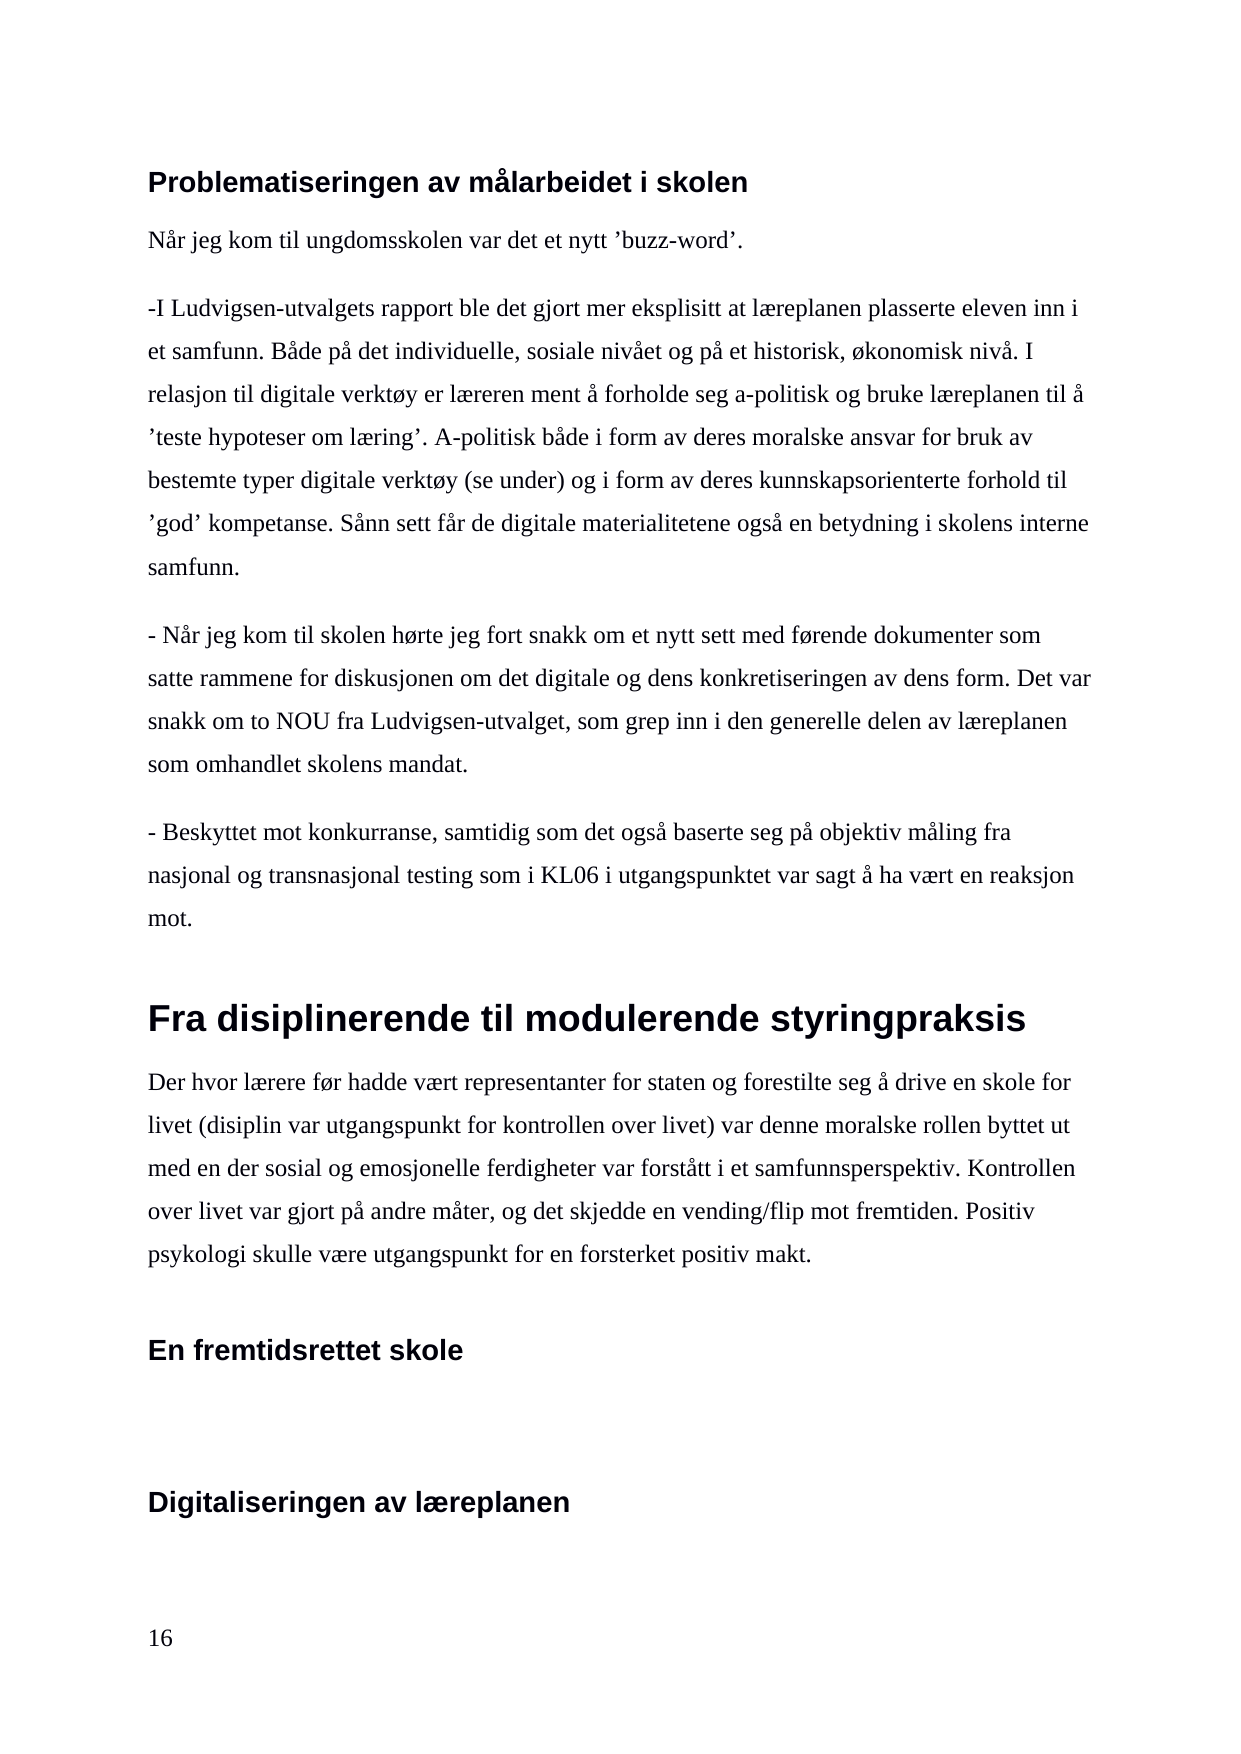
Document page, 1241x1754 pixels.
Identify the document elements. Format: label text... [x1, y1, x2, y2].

subtitle Fra disiplinerende til modulerende styringpraksis [148, 997, 1092, 1040]
text - Når jeg kom til skolen hørte jeg fort snakk om et nytt sett med førende dokumenter som satte rammene for diskusjonen om det digitale og dens konkretiseringen av dens form. Det var snakk om to NOU fra Ludvigsen-utvalget, som grep inn i den generelle delen av læreplanen som omhandlet skolens mandat. [148, 620, 1092, 778]
text Der hvor lærere før hadde vært representanter for staten og forestilte seg å drive en skole for livet (disiplin var utgangspunkt for kontrollen over livet) var denne moralske rollen byttet ut med en der sosial og emosjonelle ferdigheter var forstått i et samfunnsperspektiv. Kontrollen over livet var gjort på andre måter, og det skjedde en vending/flip mot fremtiden. Positiv psykologi skulle være utgangspunkt for en forsterket positiv makt. [148, 1067, 1092, 1268]
subtitle Problematiseringen av målarbeidet i skolen [148, 165, 1092, 199]
text Når jeg kom til ungdomsskolen var det et nytt ’buzz-word’. [148, 225, 1092, 253]
text -I Ludvigsen-utvalgets rapport ble det gjort mer eksplisitt at læreplanen plasserte eleven inn i et samfunn. Både på det individuelle, sosiale nivået og på et historisk, økonomisk nivå. I relasjon til digitale verktøy er læreren ment å forholde seg a-politisk og bruke læreplanen til å ’teste hypoteser om læring’. A-politisk både i form av deres moralske ansvar for bruk av bestemte typer digitale verktøy (se under) og i form av deres kunnskapsorienterte forhold til ’god’ kompetanse. Sånn sett får de digitale materialitetene også en betydning i skolens interne samfunn. [148, 293, 1092, 580]
text - Beskyttet mot konkurranse, samtidig som det også baserte seg på objektiv måling fra nasjonal og transnasjonal testing som i KL06 i utgangspunktet var sagt å ha vært en reaksjon mot. [148, 817, 1092, 932]
subtitle En fremtidsrettet skole [148, 1333, 1092, 1366]
subtitle Digitaliseringen av læreplanen [148, 1485, 1092, 1519]
